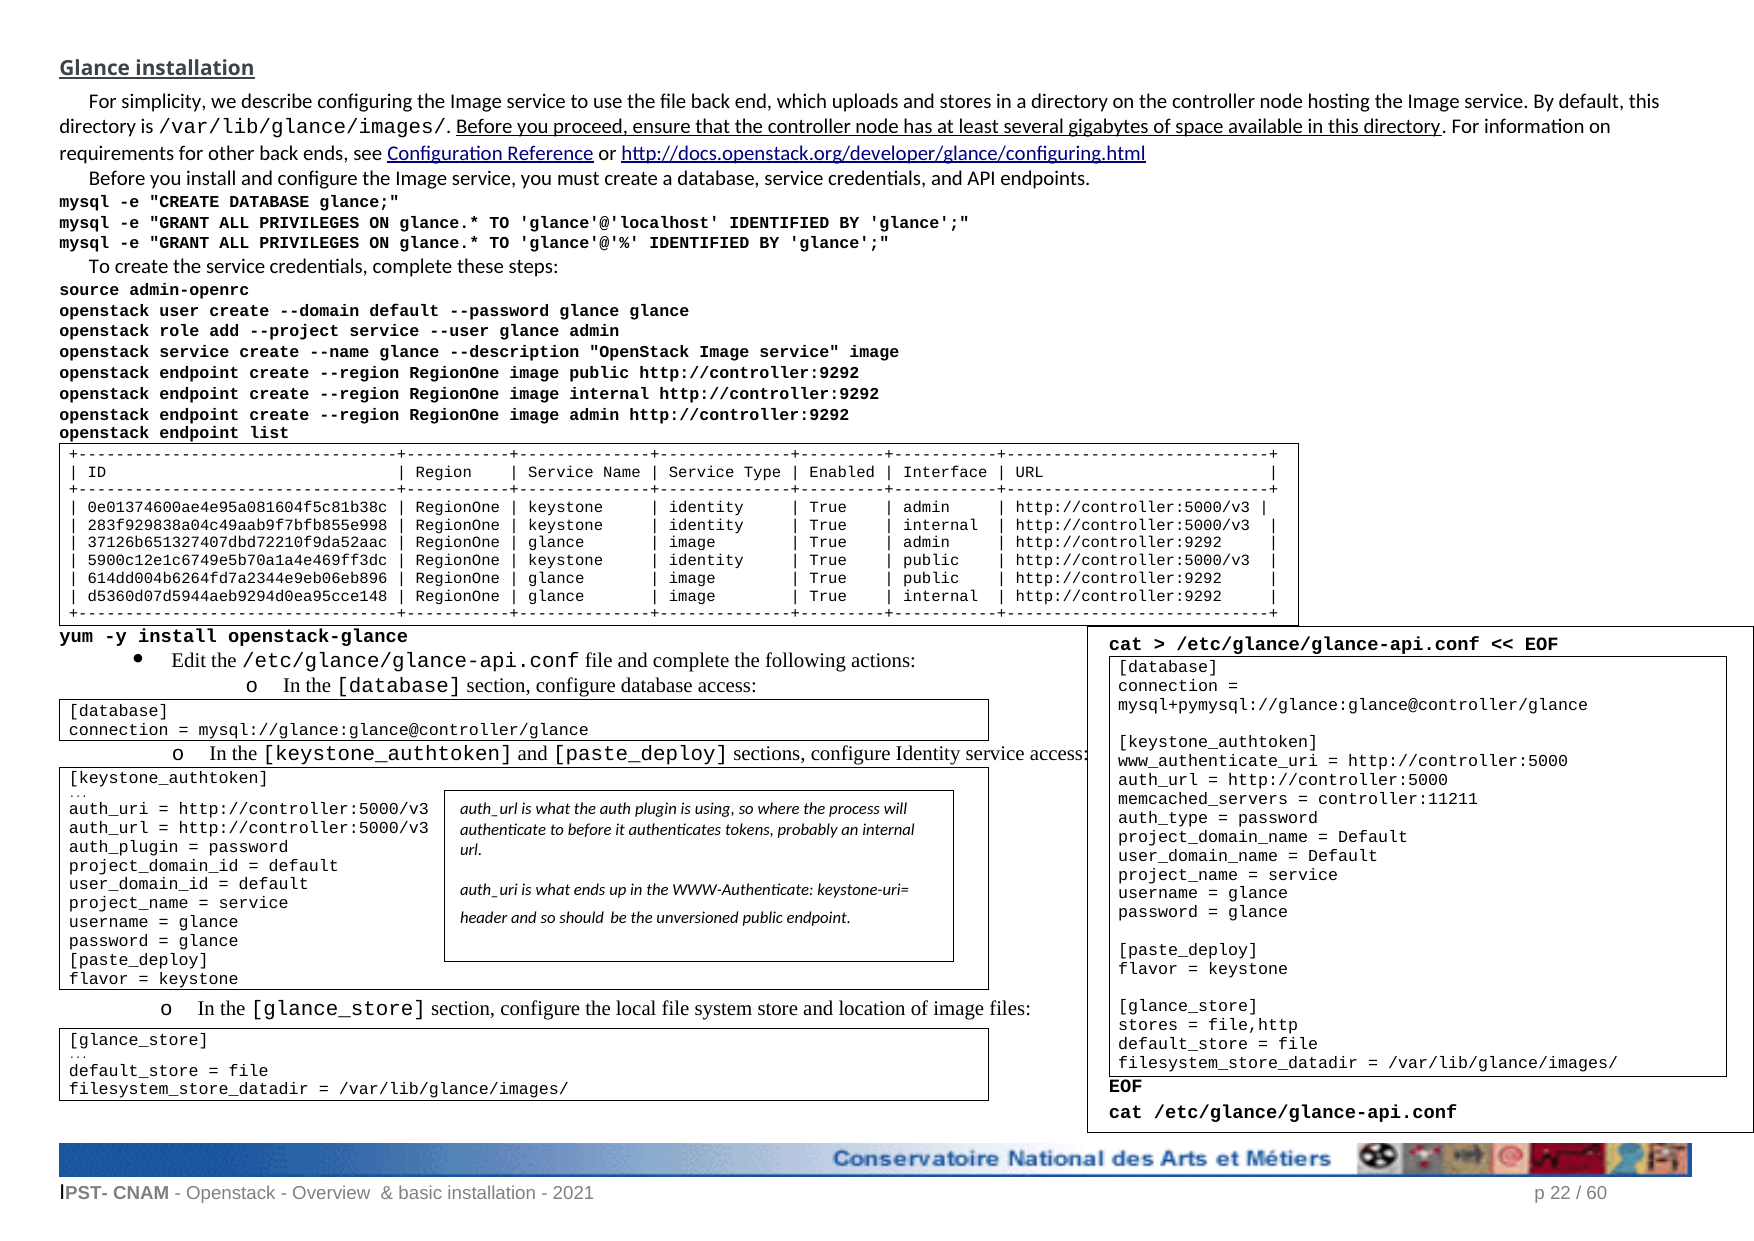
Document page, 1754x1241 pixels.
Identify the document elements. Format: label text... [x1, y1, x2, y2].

text cat > /etc/glance/glance-api.conf << EOF [1108, 634, 1727, 656]
text filesystem_store_datadir = /var/lib/glance/images/ [60, 1078, 988, 1100]
text auth_url is what the auth plugin is using, so where the process will authenticate to before it authenticates tokens, probably an internal url. [460, 798, 938, 859]
text [paste_deploy] [60, 948, 988, 967]
text cat /etc/glance/glance-api.conf [1108, 1102, 1727, 1124]
text openstack endpoint create --region RegionOne image public http://controller:9292 [59, 362, 1695, 383]
text mysql -e "GRANT ALL PRIVILEGES ON glance.* TO 'glance'@'%' IDENTIFIED BY 'glance';" [59, 232, 1695, 253]
text auth_plugin = password [60, 835, 444, 854]
text [954, 892, 988, 911]
text flavor = keystone [60, 967, 988, 989]
text openstack role add --project service --user glance admin [59, 320, 1695, 341]
text password = glance [60, 929, 444, 948]
text Glance installation [59, 53, 1695, 82]
text | 614dd004b6264fd7a2344e9eb06eb896 | RegionOne | glance | image | True | public | http://controller:9292 | [60, 567, 1298, 585]
text memcached_servers = controller:11211 [1110, 787, 1726, 806]
text | d5360d07d5944aeb9294d0ea95cce148 | RegionOne | glance | image | True | internal | http://controller:9292 | [60, 585, 1298, 602]
text project_name = service [1110, 863, 1726, 882]
text ... [60, 1047, 988, 1059]
text username = glance [1110, 882, 1726, 901]
text [keystone_authtoken] [1110, 731, 1726, 750]
text EOF [1108, 1077, 1727, 1098]
text [keystone_authtoken] [60, 768, 988, 786]
list In the [keystone_authtoken] and [paste_deploy] sections, configure Identity service access: [172, 741, 1087, 767]
list In the [glance_store] section, configure the local file system store and location of image files: [160, 996, 1087, 1022]
text [paste_deploy] [1110, 938, 1726, 957]
text project_domain_id = default [60, 854, 444, 873]
text +----------------------------------+-----------+--------------+--------------+---------+-----------+----------------------------+ [60, 478, 1298, 496]
text | ID | Region | Service Name | Service Type | Enabled | Interface | URL | [60, 461, 1298, 478]
text openstack endpoint create --region RegionOne image admin http://controller:9292 [59, 403, 1695, 424]
text connection = mysql+pymysql://glance:glance@controller/glance [1110, 674, 1726, 715]
text flavor = keystone [1110, 957, 1726, 979]
text Before you install and configure the Image service, you must create a database, service credentials, and API endpoints. [59, 165, 1695, 191]
text | 283f929838a04c49aab9f7bfb855e998 | RegionOne | keystone | identity | True | internal | http://controller:5000/v3 | [60, 514, 1298, 532]
text auth_type = password [1110, 806, 1726, 825]
text auth_uri = http://controller:5000/v3 [60, 797, 444, 816]
text | 0e01374600ae4e95a081604f5c81b38c | RegionOne | keystone | identity | True | admin | http://controller:5000/v3 | [60, 496, 1298, 514]
list In the [database] section, configure database access: [245, 673, 1087, 699]
text [database] [1110, 657, 1726, 674]
text project_domain_name = Default [1110, 825, 1726, 844]
text [glance_store] [60, 1029, 988, 1047]
text stores = file,http [1110, 1014, 1726, 1033]
text user_domain_name = Default [1110, 844, 1726, 863]
text ... [60, 786, 988, 797]
text [954, 929, 988, 948]
text openstack service create --name glance --description "OpenStack Image service" image [59, 341, 1695, 362]
text mysql -e "GRANT ALL PRIVILEGES ON glance.* TO 'glance'@'localhost' IDENTIFIED BY 'glance';" [59, 211, 1695, 232]
text auth_url = http://controller:5000 [1110, 769, 1726, 787]
text +----------------------------------+-----------+--------------+--------------+---------+-----------+----------------------------+ [60, 602, 1298, 625]
text | 5900c12e1c6749e5b70a1a4e469ff3dc | RegionOne | keystone | identity | True | public | http://controller:5000/v3 | [60, 549, 1298, 567]
text [1088, 627, 1753, 1132]
text project_name = service [60, 892, 444, 911]
text [954, 854, 988, 873]
text mysql -e "CREATE DATABASE glance;" [59, 191, 1695, 211]
list Edit the /etc/glance/glance-api.conf file and complete the following actions: [134, 648, 1087, 673]
text default_store = file [60, 1059, 988, 1078]
text To create the service credentials, complete these steps: [59, 253, 1695, 278]
text | 37126b651327407dbd72210f9da52aac | RegionOne | glance | image | True | admin | http://controller:9292 | [60, 532, 1298, 549]
text [glance_store] [1110, 995, 1726, 1014]
text filesystem_store_datadir = /var/lib/glance/images/ [1110, 1051, 1726, 1076]
text auth_uri is what ends up in the WWW-Authenticate: keystone-uri= header and so should be the unversioned public endpoint. [460, 880, 938, 929]
text [954, 835, 988, 854]
text yum -y install openstack-glance [59, 626, 1087, 648]
text openstack endpoint list [59, 424, 1695, 443]
text auth_url = http://controller:5000/v3 [60, 816, 444, 835]
text default_store = file [1110, 1033, 1726, 1051]
text username = glance [60, 911, 444, 929]
text user_domain_id = default [60, 873, 444, 892]
text www_authenticate_uri = http://controller:5000 [1110, 750, 1726, 769]
text [445, 791, 953, 961]
text [database] [60, 700, 988, 718]
text connection = mysql://glance:glance@controller/glance [60, 718, 988, 740]
text For simplicity, we describe configuring the Image service to use the file back end, which uploads and stores in a directory on the controller node hosting the Image service. By default, this directory is /var/lib/glance/images/. Before you proceed, ensure that the controller node has at least several gigabytes of space available in this directory. For information on requirements for other back ends, see Configuration Reference or http://docs.openstack.org/developer/glance/configuring.html [59, 88, 1695, 165]
text password = glance [1110, 901, 1726, 923]
text [954, 873, 988, 892]
text source admin-openrc [59, 278, 1695, 299]
text openstack user create --domain default --password glance glance [59, 299, 1695, 320]
text openstack endpoint create --region RegionOne image internal http://controller:9292 [59, 383, 1695, 403]
text [954, 911, 988, 929]
text +----------------------------------+-----------+--------------+--------------+---------+-----------+----------------------------+ [60, 444, 1298, 461]
